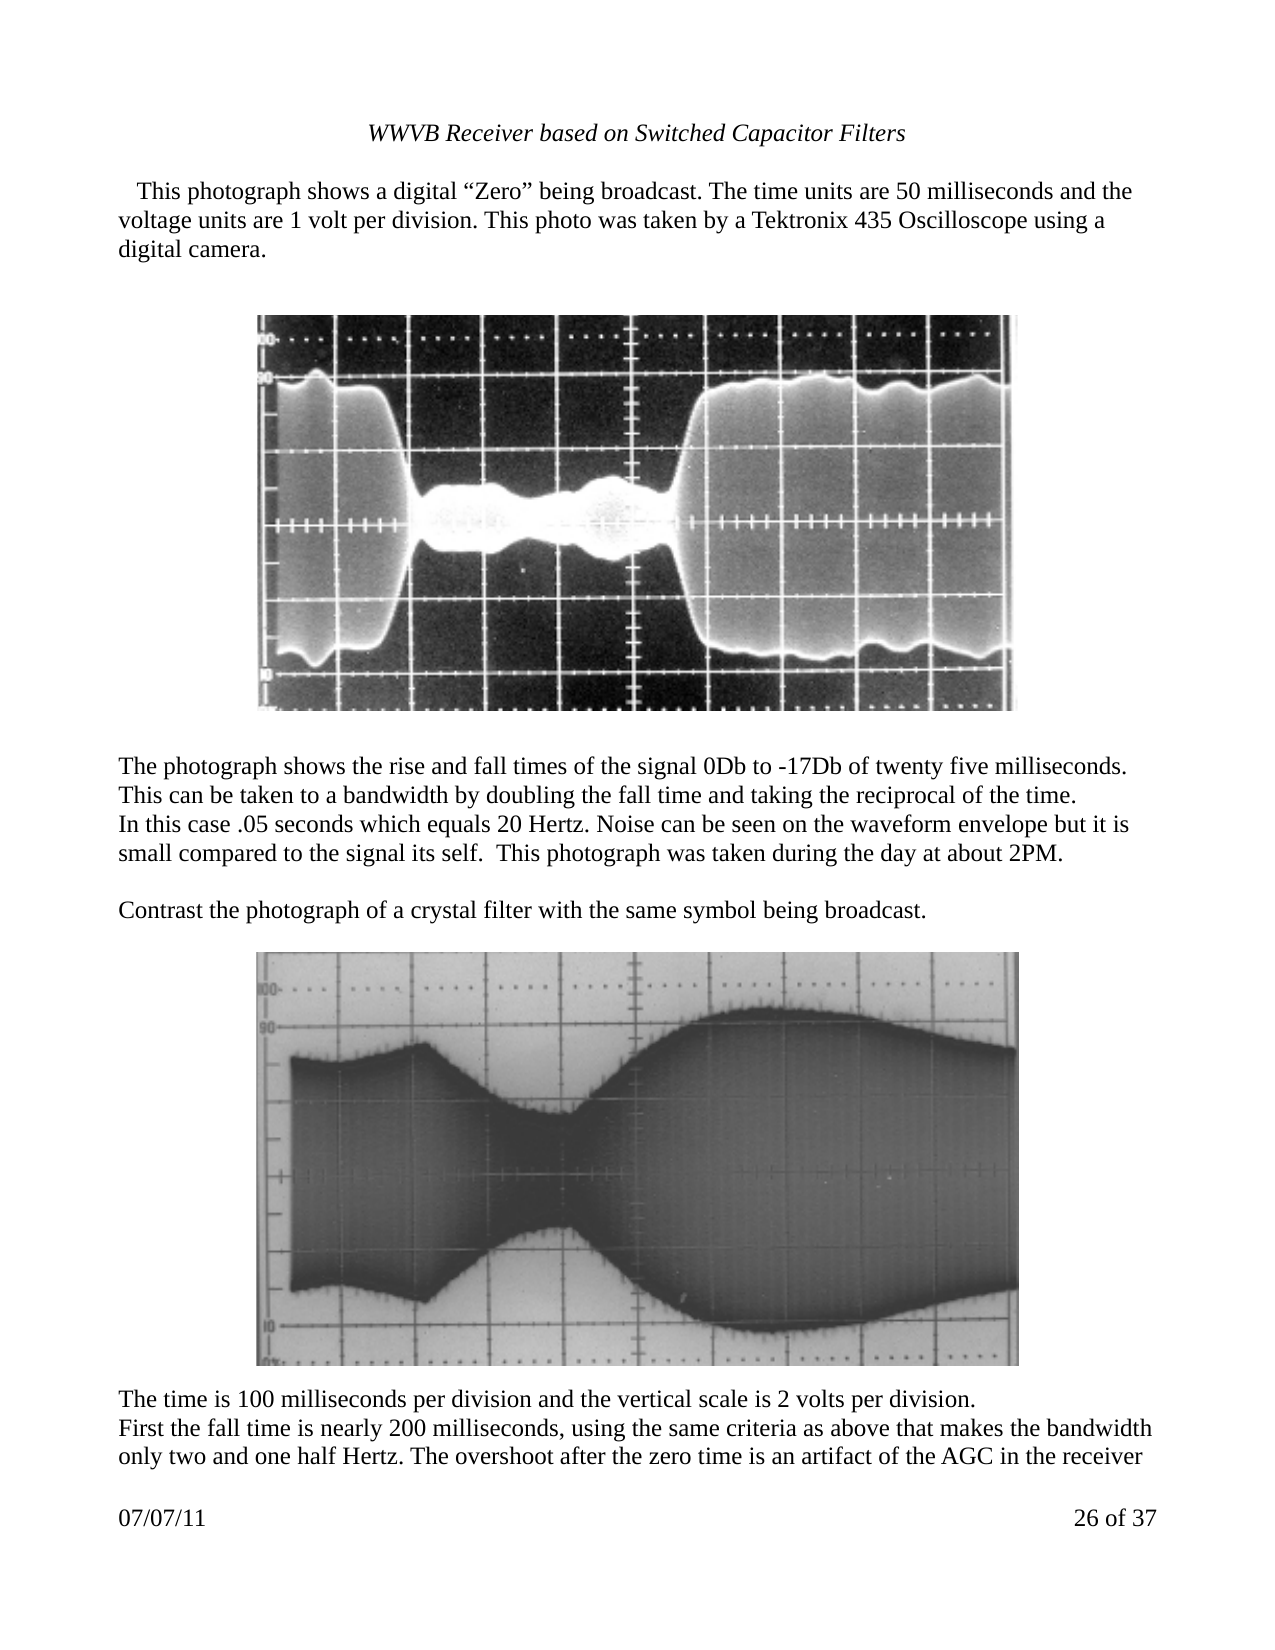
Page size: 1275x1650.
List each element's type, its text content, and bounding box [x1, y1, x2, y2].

text Contrast the photograph of a crystal filter with the same symbol being broadcast. [118, 895, 1157, 924]
text The time is 100 milliseconds per division and the vertical scale is 2 volts per division. [118, 1384, 1157, 1413]
picture [256, 952, 1019, 1366]
text In this case .05 seconds which equals 20 Hertz. Noise can be seen on the waveform envelope but it is small compared to the signal its self. This photograph was taken during the day at about 2PM. [118, 809, 1157, 866]
picture [257, 315, 1018, 711]
text First the fall time is nearly 200 milliseconds, using the same criteria as above that makes the bandwidth only two and one half Hertz. The overshoot after the zero time is an artifact of the AGC in the receiver [118, 1413, 1157, 1470]
text This photograph shows a digital “Zero” being broadcast. The time units are 50 milliseconds and the voltage units are 1 volt per division. This photo was taken by a Tektronix 435 Oscilloscope using a digital camera. [118, 176, 1157, 263]
text The photograph shows the rise and fall times of the signal 0Db to -17Db of twenty five milliseconds. This can be taken to a bandwidth by doubling the fall time and taking the reciprocal of the time. [118, 751, 1157, 809]
